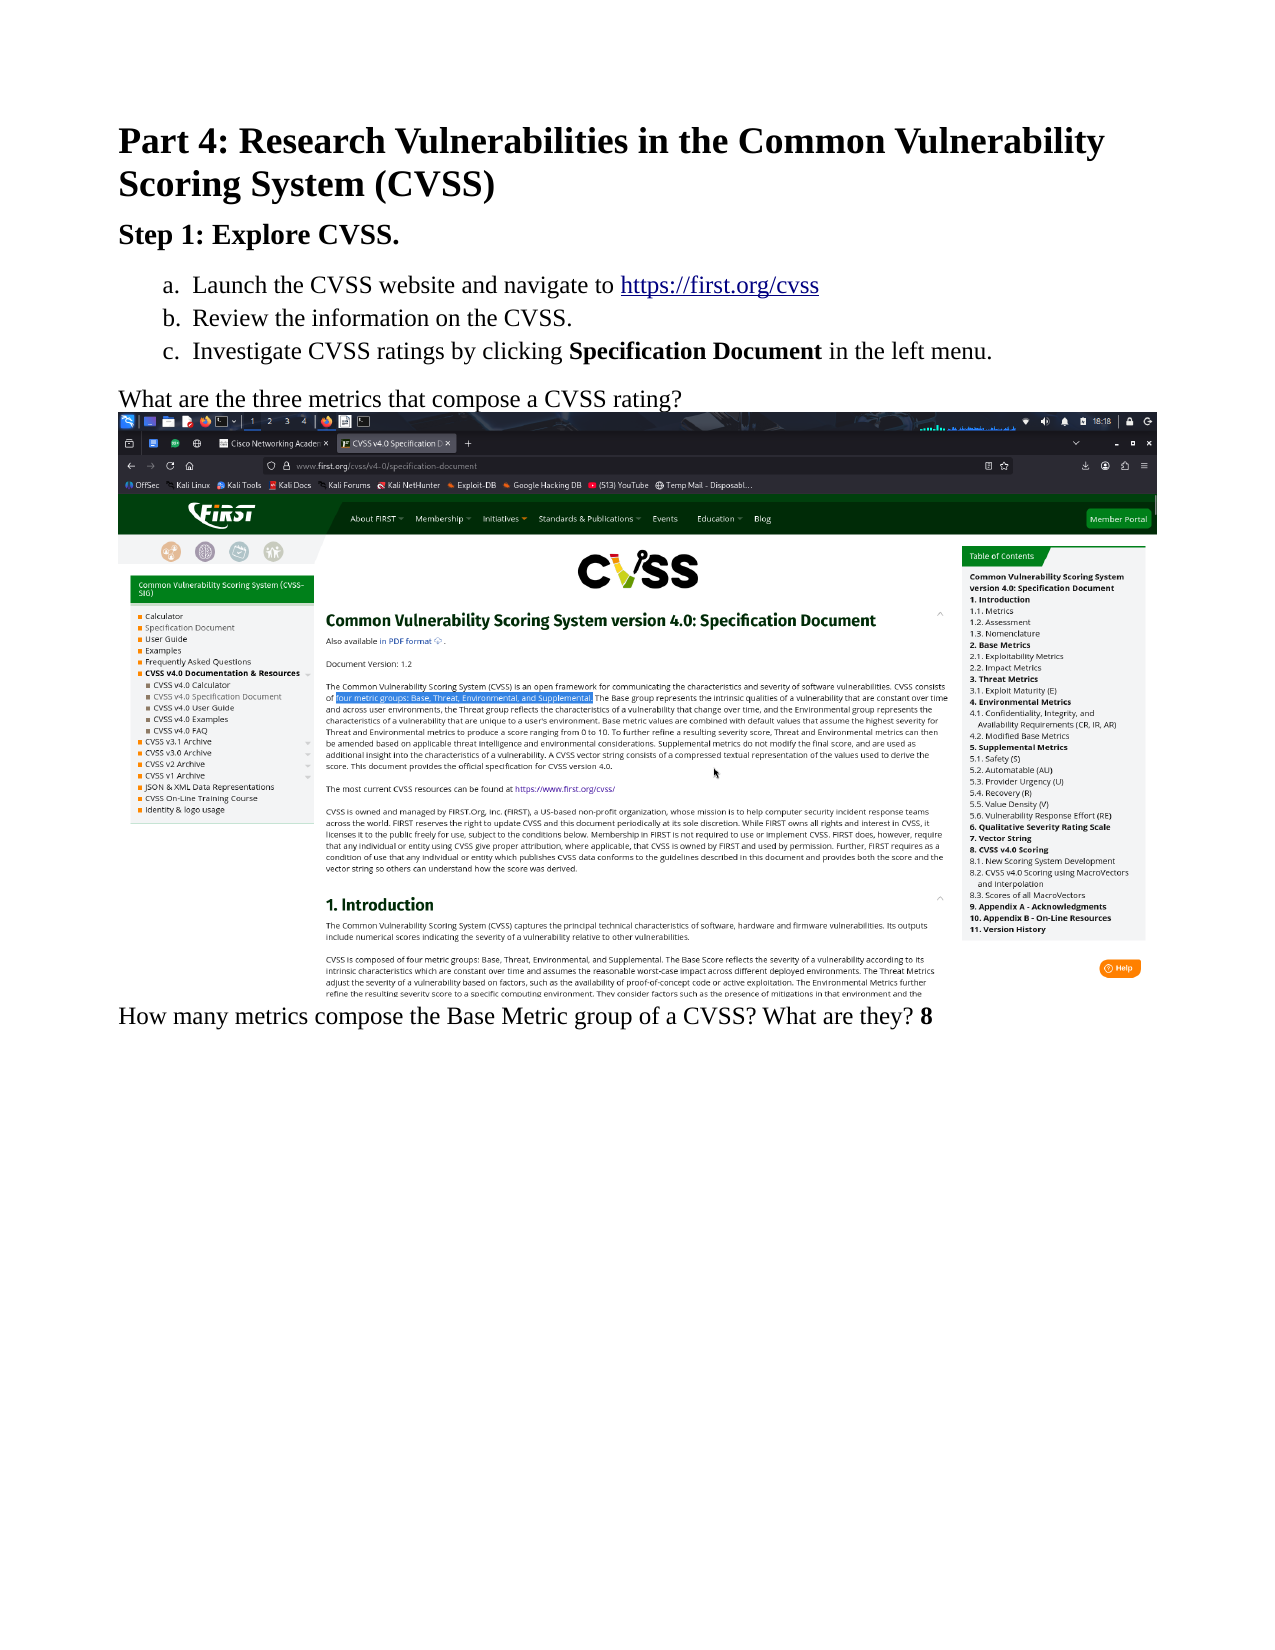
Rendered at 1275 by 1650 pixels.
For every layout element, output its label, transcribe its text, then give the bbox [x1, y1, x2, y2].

list Launch the CVSS website and navigate to https://first.org/cvss [162, 270, 1157, 299]
subtitle Part 4: Research Vulnerabilities in the Common Vulnerability Scoring System (CVSS) [118, 118, 1157, 204]
subtitle Step 1: Explore CVSS. [118, 217, 1157, 250]
picture [118, 412, 1157, 997]
list Review the information on the CVSS. [162, 303, 1157, 332]
list Investigate CVSS ratings by clicking Specification Document in the left menu. [162, 336, 1157, 365]
text How many metrics compose the Base Metric group of a CVSS? What are they? 8 [118, 997, 1157, 1030]
text What are the three metrics that compose a CVSS rating? [118, 384, 1157, 412]
